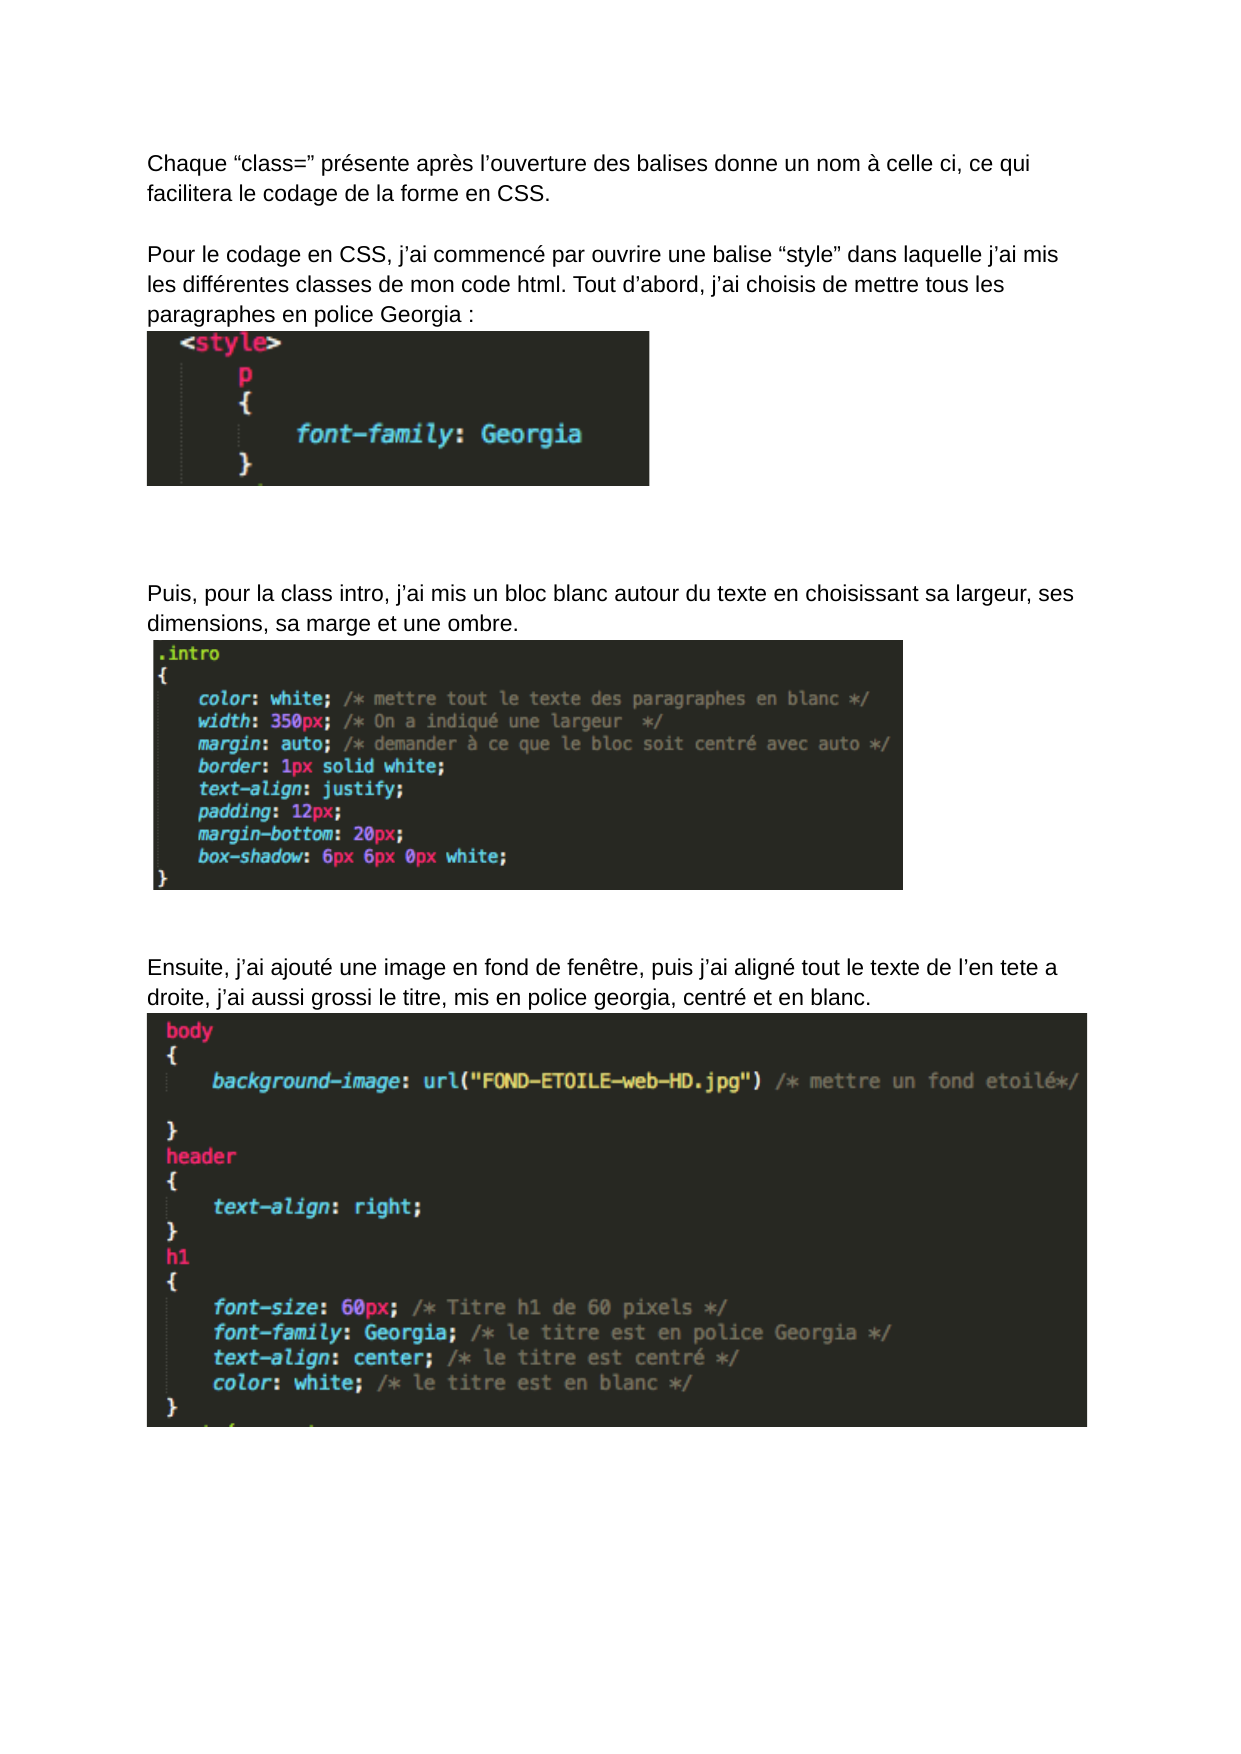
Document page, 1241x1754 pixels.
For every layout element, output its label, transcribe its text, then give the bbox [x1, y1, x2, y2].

text Puis, pour la class intro, j’ai mis un bloc blanc autour du texte en choisissant sa largeur, ses dimensions, sa marge et une ombre. [147, 579, 1090, 636]
picture [153, 640, 903, 890]
text Pour le codage en CSS, j’ai commencé par ouvrire une balise “style” dans laquelle j’ai mis les différentes classes de mon code html. Tout d’abord, j’ai choisis de mettre tous les paragraphes en police Georgia : [147, 241, 1090, 327]
text Chaque “class=” présente après l’ouverture des balises donne un nom à celle ci, ce qui facilitera le codage de la forme en CSS. [147, 150, 1090, 207]
picture [146, 1013, 1088, 1427]
picture [146, 331, 650, 486]
text Ensuite, j’ai ajouté une image en fond de fenêtre, puis j’ai aligné tout le texte de l’en tete a droite, j’ai aussi grossi le titre, mis en police georgia, centré et en blanc. [147, 953, 1090, 1426]
